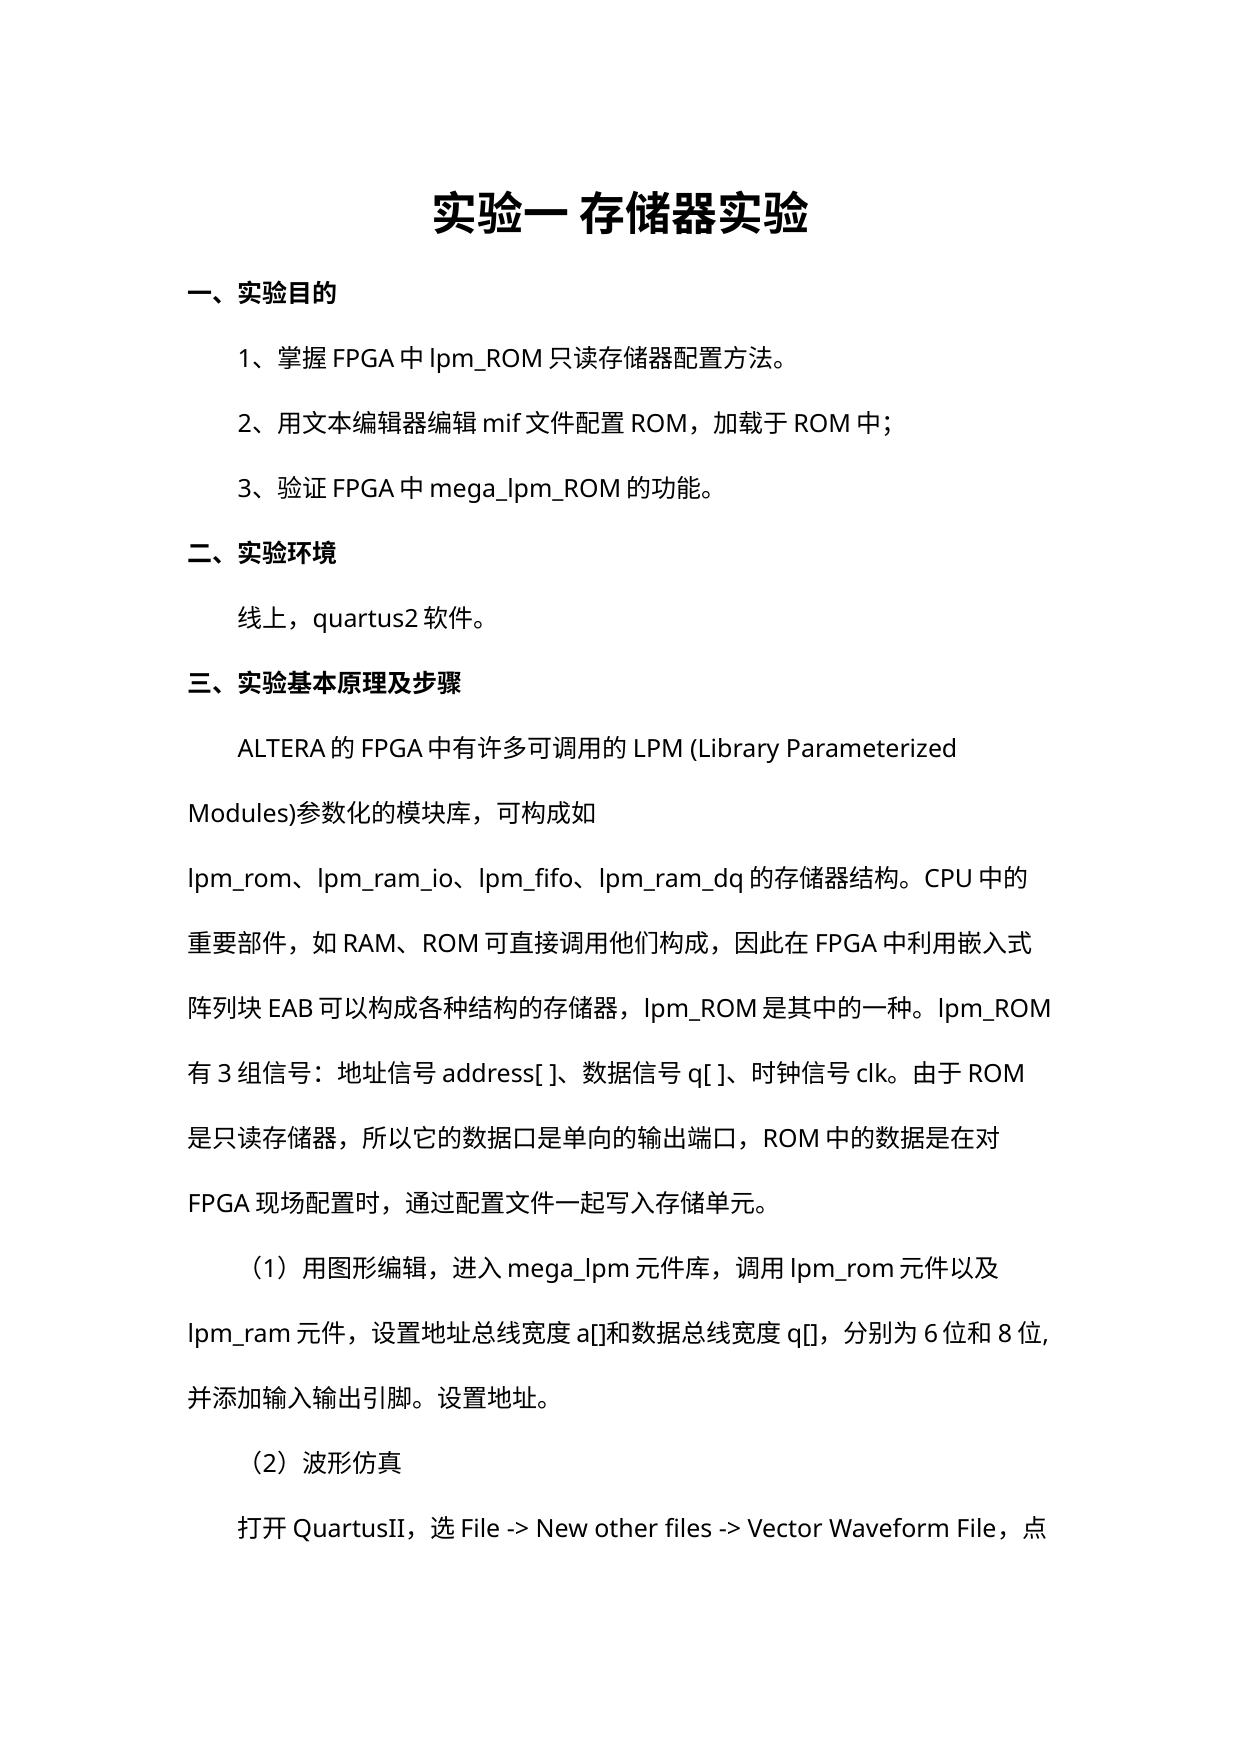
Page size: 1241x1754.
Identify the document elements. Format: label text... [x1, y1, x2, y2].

text （2）波形仿真 [187, 1429, 1053, 1494]
text （1）用图形编辑，进入mega_lpm元件库，调用lpm_rom元件以及lpm_ram元件，设置地址总线宽度a[]和数据总线宽度q[]，分别为6位和8位,并添加输入输出引脚。设置地址。 [187, 1234, 1053, 1429]
text 线上，quartus2软件。 [187, 584, 1053, 649]
text 3、验证FPGA中mega_lpm_ROM的功能。 [187, 454, 1053, 519]
text 二、实验环境 [187, 519, 1053, 584]
text 打开QuartusII，选File -> New other files -> Vector Waveform File，点 [187, 1494, 1053, 1559]
text 2、用文本编辑器编辑mif文件配置ROM，加载于ROM中； [187, 389, 1053, 454]
text 实验一 存储器实验 [187, 162, 1053, 259]
text 三、实验基本原理及步骤 [187, 649, 1053, 714]
text 1、掌握FPGA中lpm_ROM只读存储器配置方法。 [187, 324, 1053, 389]
text 一、实验目的 [187, 259, 1053, 324]
text ALTERA的FPGA中有许多可调用的LPM (Library Parameterized Modules)参数化的模块库，可构成如lpm_rom、lpm_ram_io、lpm_fifo、lpm_ram_dq的存储器结构。CPU中的重要部件，如RAM、ROM可直接调用他们构成，因此在FPGA中利用嵌入式阵列块EAB可以构成各种结构的存储器，lpm_ROM是其中的一种。lpm_ROM有3组信号：地址信号address[ ]、数据信号q[ ]、时钟信号clk。由于ROM是只读存储器，所以它的数据口是单向的输出端口，ROM中的数据是在对FPGA现场配置时，通过配置文件一起写入存储单元。 [187, 714, 1053, 1234]
